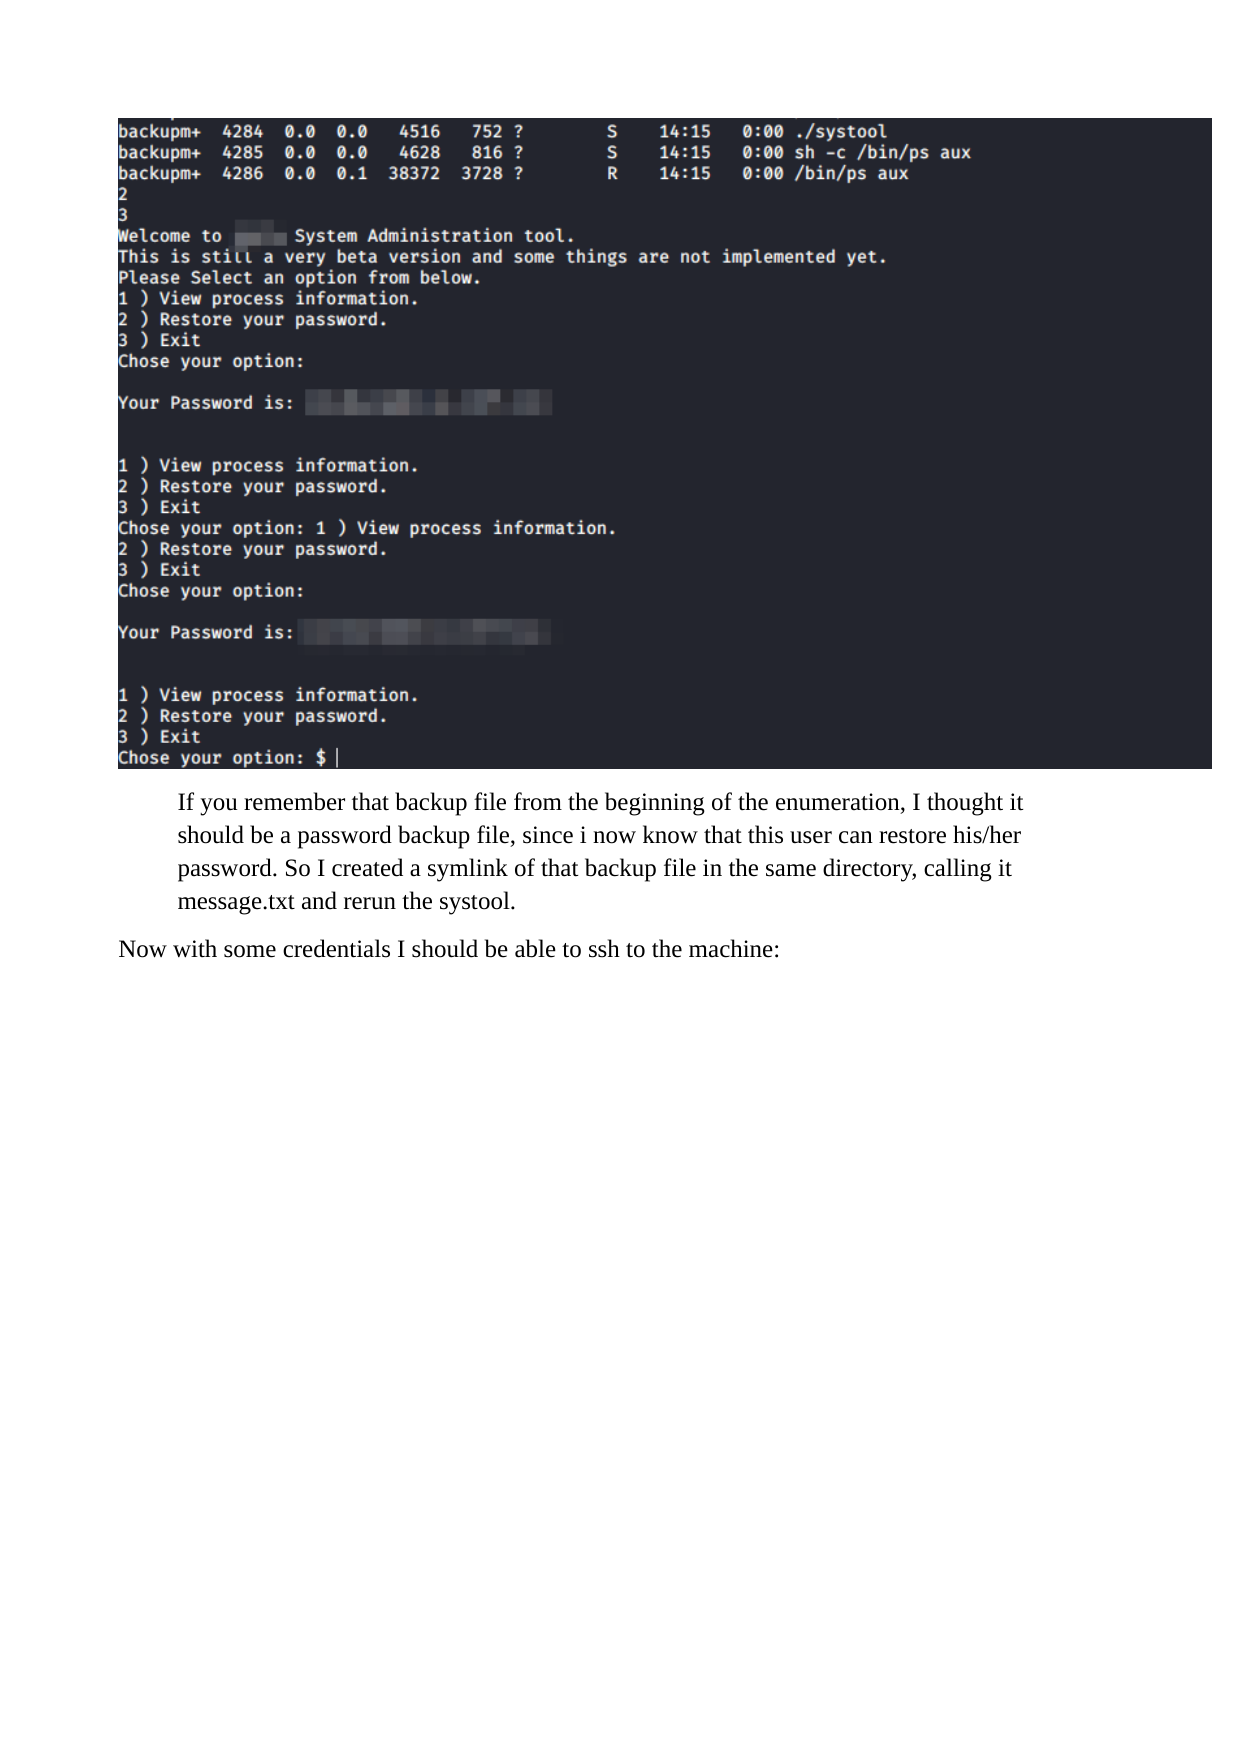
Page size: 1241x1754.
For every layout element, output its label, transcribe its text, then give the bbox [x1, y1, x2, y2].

text If you remember that backup file from the beginning of the enumeration, I thought it should be a password backup file, since i now know that this user can restore his/her password. So I created a symlink of that backup file in the same directory, calling it message.txt and rerun the systool. [177, 787, 1063, 915]
text Now with some credentials I should be able to ssh to the machine: [118, 934, 1122, 962]
picture [118, 118, 1212, 769]
